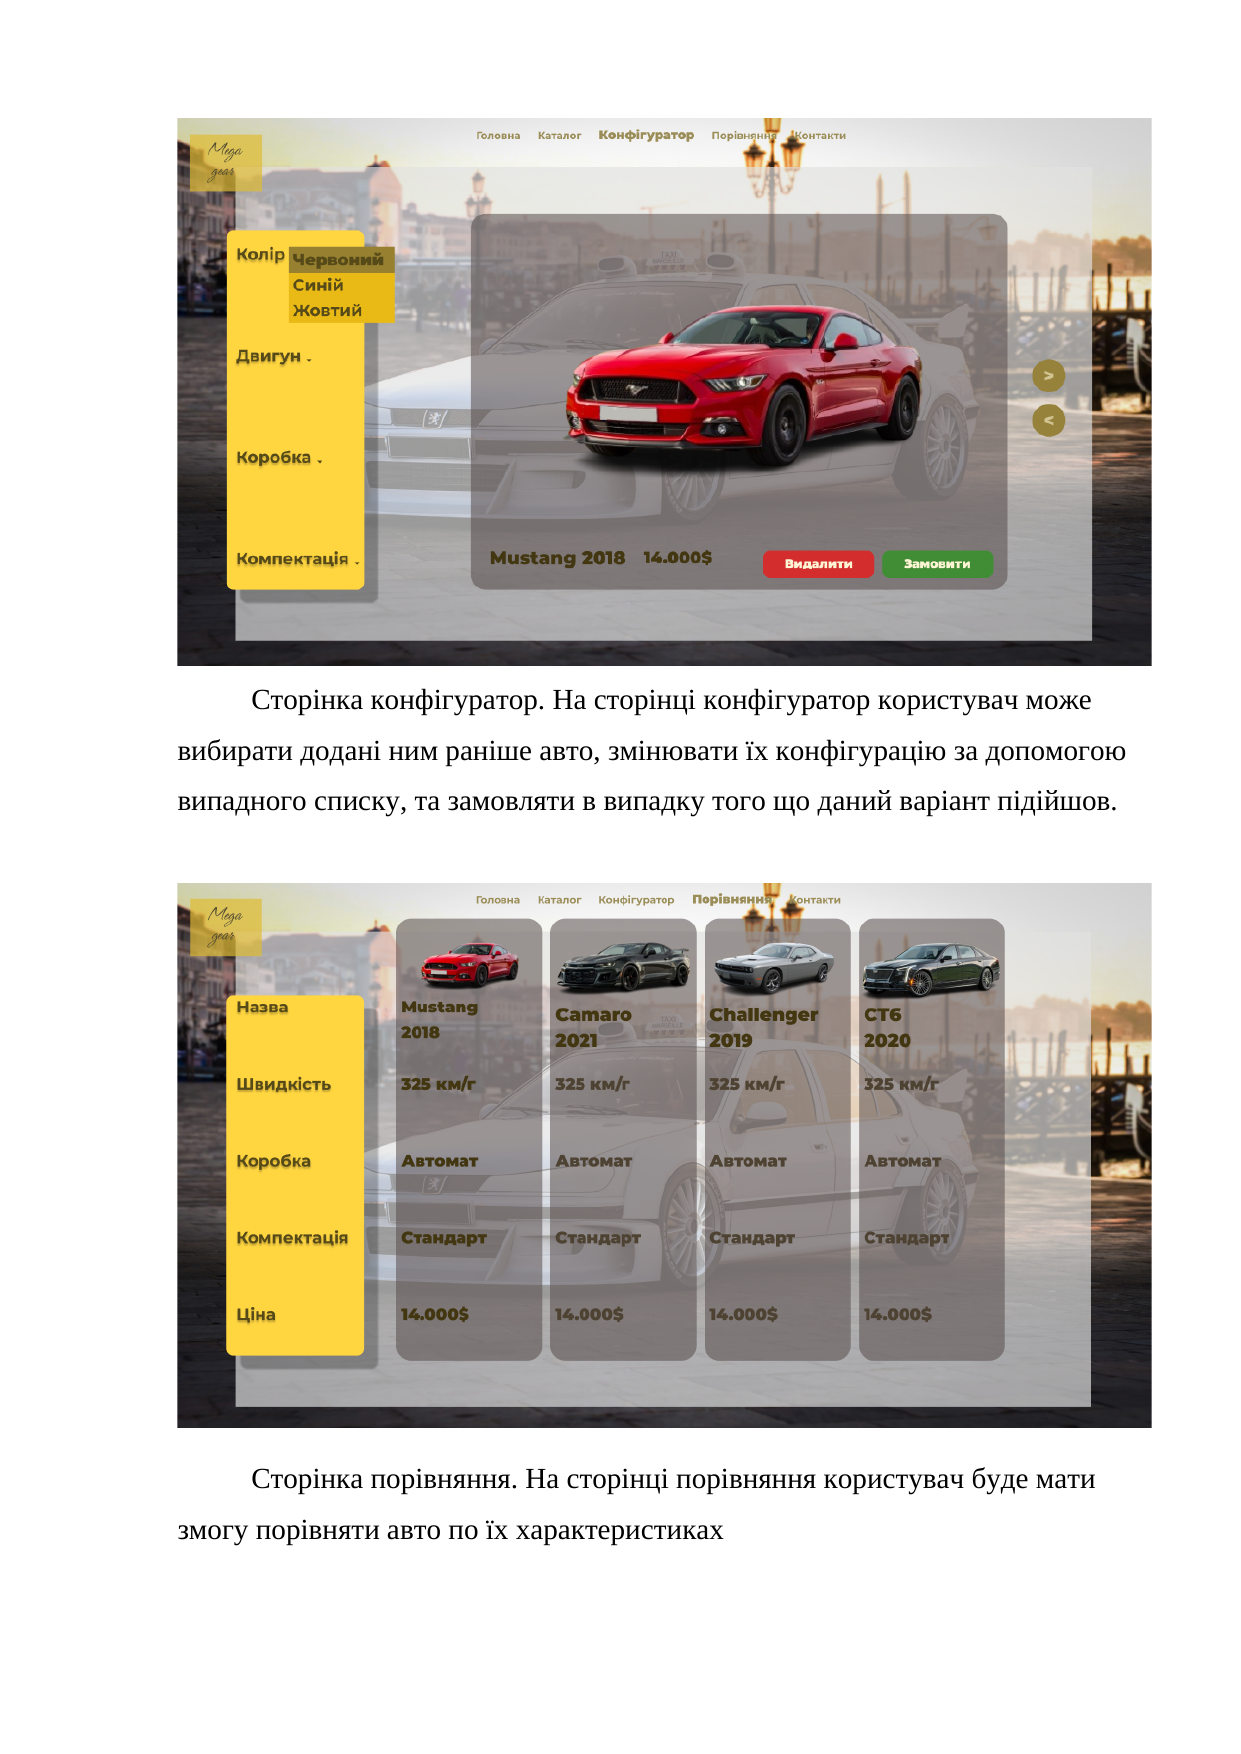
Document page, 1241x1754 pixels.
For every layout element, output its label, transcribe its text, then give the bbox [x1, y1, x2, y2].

text Сторінка конфігуратор. На сторінці конфігуратор користувач може вибирати додані ним раніше авто, змінювати їх конфігурацію за допомогою випадного списку, та замовляти в випадку того що даний варіант підійшов. [177, 666, 1152, 816]
picture [177, 883, 1152, 1428]
picture [177, 118, 1152, 666]
text Сторінка порівняння. На сторінці порівняння користувач буде мати змогу порівняти авто по їх характеристиках [177, 1428, 1152, 1545]
